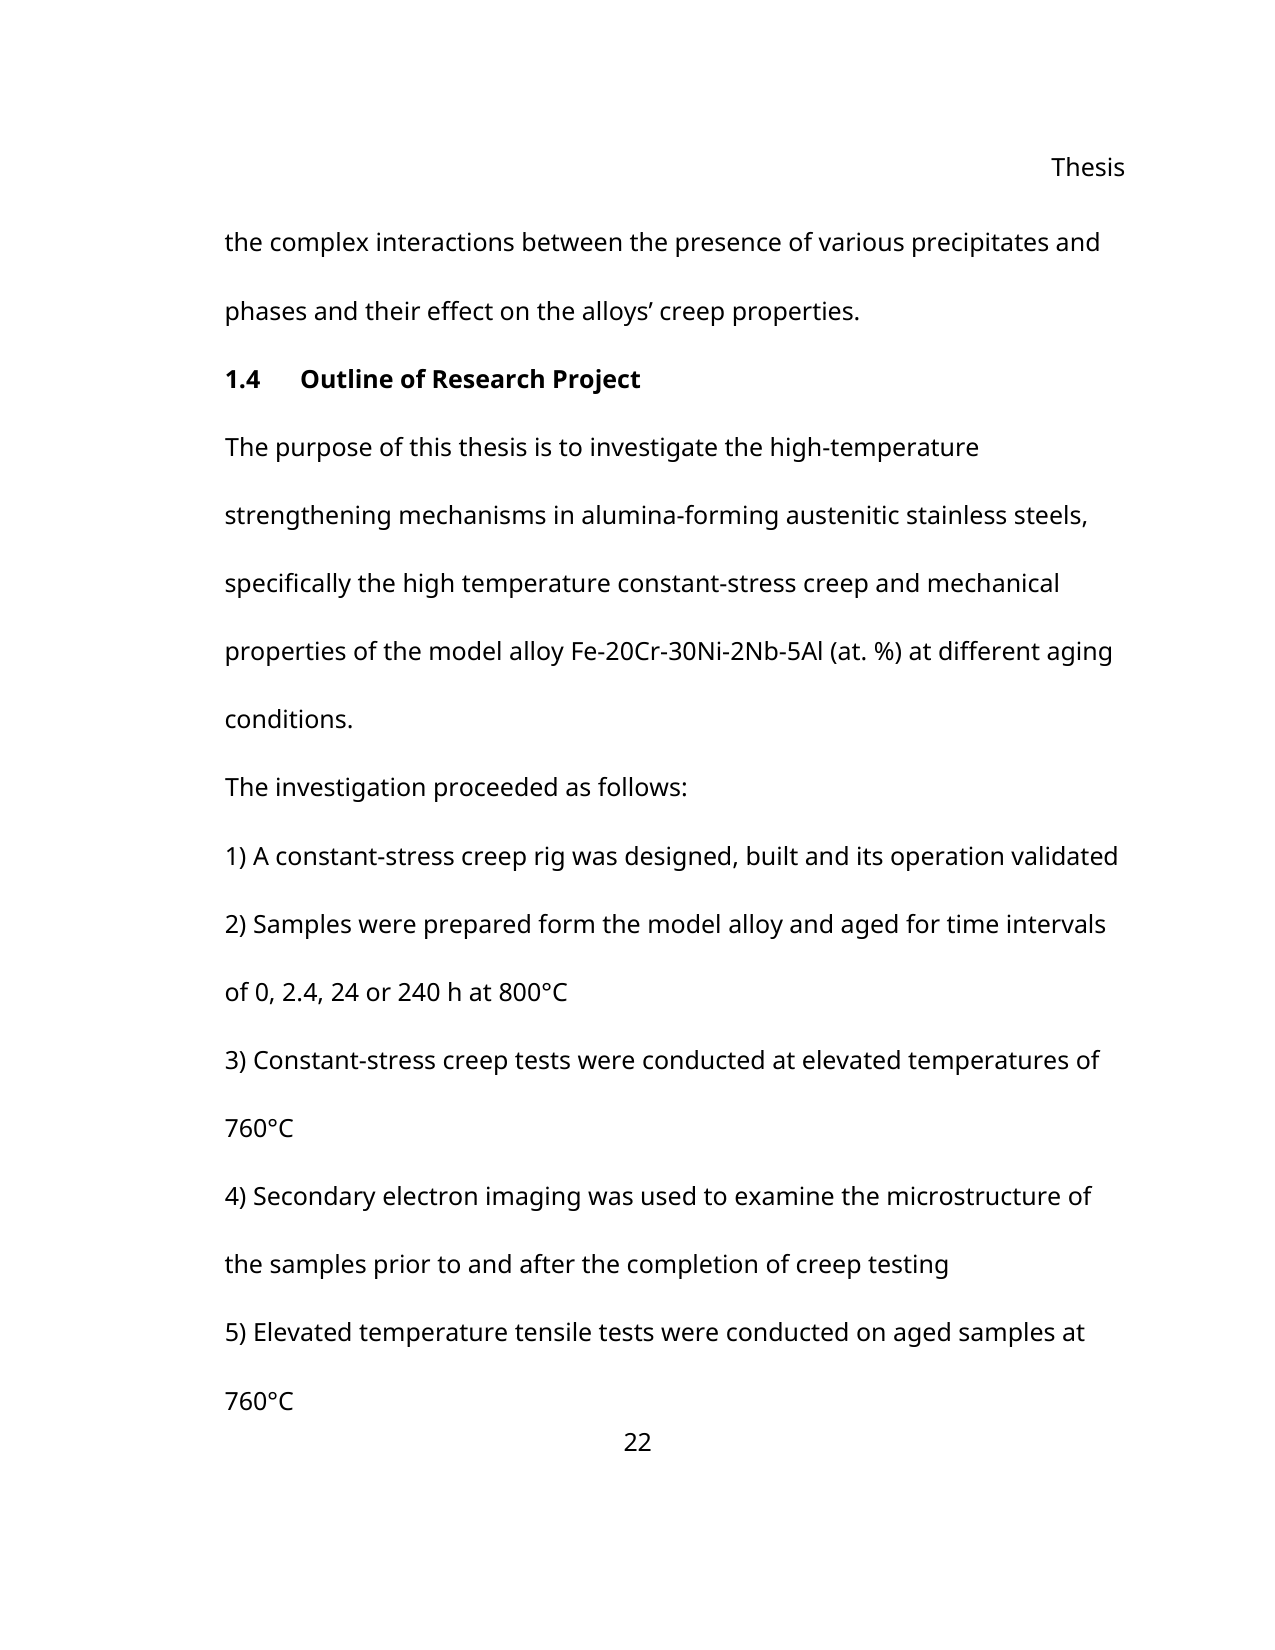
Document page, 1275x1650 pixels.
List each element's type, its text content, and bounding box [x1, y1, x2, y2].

text 4) Secondary electron imaging was used to examine the microstructure of the samples prior to and after the completion of creep testing [224, 1179, 1125, 1281]
text 5) Elevated temperature tensile tests were conducted on aged samples at 760°C [224, 1315, 1125, 1417]
text The purpose of this thesis is to investigate the high-temperature strengthening mechanisms in alumina-forming austenitic stainless steels, specifically the high temperature constant-stress creep and mechanical properties of the model alloy Fe-20Cr-30Ni-2Nb-5Al (at. %) at different aging conditions. [224, 429, 1125, 736]
text The investigation proceeded as follows: [224, 770, 1125, 804]
text 1) A constant-stress creep rig was designed, built and its operation validated [224, 838, 1125, 872]
text the complex interactions between the presence of various precipitates and phases and their effect on the alloys’ creep properties. [224, 225, 1125, 327]
text 2) Samples were prepared form the model alloy and aged for time intervals of 0, 2.4, 24 or 240 h at 800°C [224, 906, 1125, 1008]
text 1.4 Outline of Research Project [224, 361, 1125, 395]
text 3) Constant-stress creep tests were conducted at elevated temperatures of 760°C [224, 1042, 1125, 1145]
